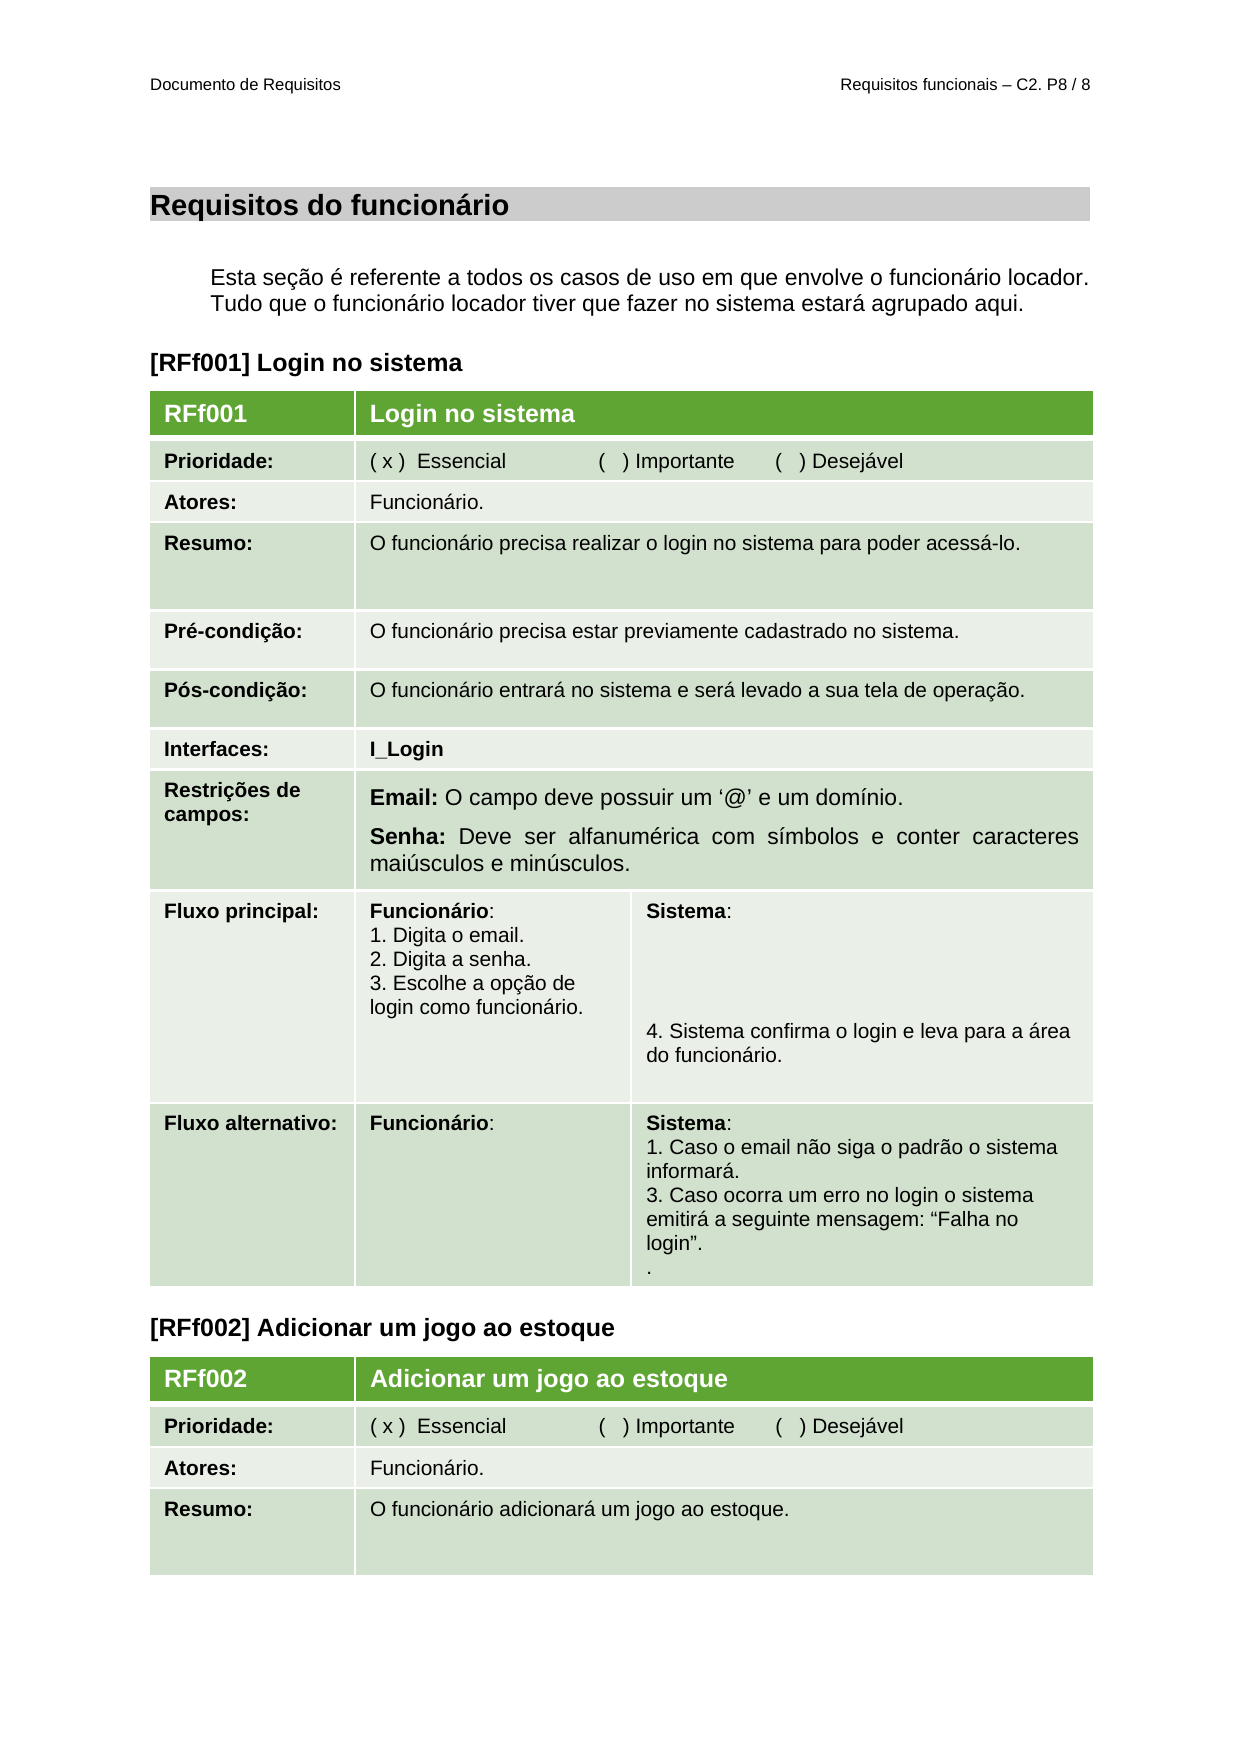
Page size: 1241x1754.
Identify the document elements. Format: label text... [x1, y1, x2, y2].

table_cell Fluxo principal: [150, 892, 354, 1102]
table_cell Funcionário. [356, 1448, 1093, 1487]
table_cell Fluxo alternativo: [150, 1104, 354, 1286]
table_cell O funcionário precisa realizar o login no sistema para poder acessá-lo. [356, 523, 1093, 609]
table_cell Email: O campo deve possuir um ‘@’ e um domínio. Senha: Deve ser alfanumérica com símbolos e conter caracteres maiúsculos e minúsculos. [356, 771, 1093, 889]
table_cell Pré-condição: [150, 612, 354, 668]
table_cell Prioridade: [150, 1407, 354, 1446]
table_cell O funcionário entrará no sistema e será levado a sua tela de operação. [356, 671, 1093, 727]
table_cell Resumo: [150, 523, 354, 609]
table_cell Pós-condição: [150, 671, 354, 727]
table_cell Interfaces: [150, 730, 354, 768]
table_cell Atores: [150, 1448, 354, 1487]
table_cell Sistema: 1. Caso o email não siga o padrão o sistema informará. 3. Caso ocorra um erro no login o sistema emitirá a seguinte mensagem: “Falha no login”. . [632, 1104, 1093, 1286]
table_cell Resumo: [150, 1489, 354, 1575]
table_cell Funcionário: 1. Digita o email. 2. Digita a senha. 3. Escolhe a opção de login como funcionário. [356, 892, 630, 1102]
table_cell I_Login [356, 730, 1093, 768]
subtitle Requisitos do funcionário [150, 187, 1090, 221]
text [RFf002] Adicionar um jogo ao estoque [150, 1313, 1090, 1342]
table_header Adicionar um jogo ao estoque [356, 1357, 1093, 1401]
table_cell Funcionário. [356, 482, 1093, 521]
table_cell O funcionário precisa estar previamente cadastrado no sistema. [356, 612, 1093, 668]
text [RFf001] Login no sistema [150, 348, 1090, 377]
table_cell Sistema: 4. Sistema confirma o login e leva para a área do funcionário. [632, 892, 1093, 1102]
table_cell O funcionário adicionará um jogo ao estoque. [356, 1489, 1093, 1575]
table_cell Funcionário: [356, 1104, 630, 1286]
table_cell Restrições de campos: [150, 771, 354, 889]
table_cell ( x ) Essencial ( ) Importante ( ) Desejável [356, 441, 1093, 480]
table_header RFf001 [150, 391, 354, 435]
table_header RFf002 [150, 1357, 354, 1401]
table_cell Atores: [150, 482, 354, 521]
table_header Login no sistema [356, 391, 1093, 435]
text Esta seção é referente a todos os casos de uso em que envolve o funcionário locador. Tudo que o funcionário locador tiver que fazer no sistema estará agrupado aqui. [210, 264, 1090, 317]
table_cell ( x ) Essencial ( ) Importante ( ) Desejável [356, 1407, 1093, 1446]
table_cell Prioridade: [150, 441, 354, 480]
